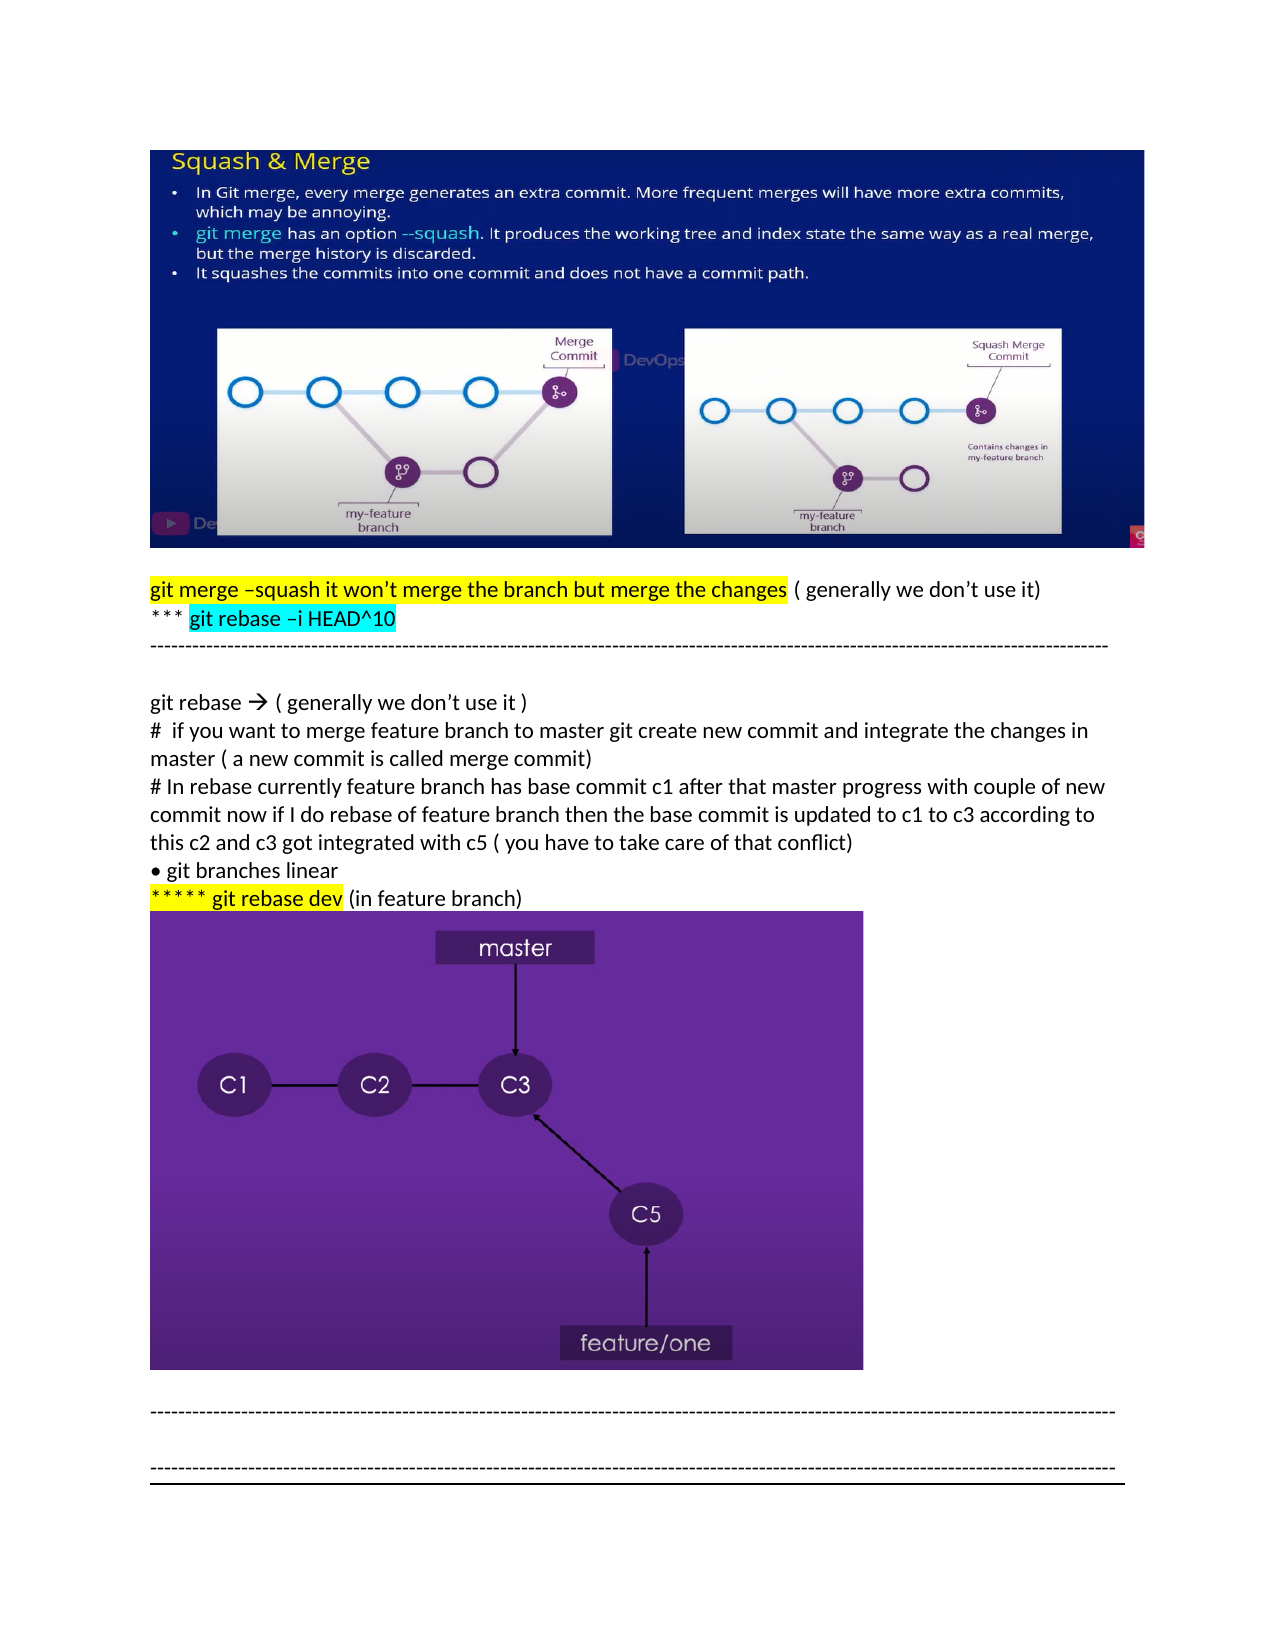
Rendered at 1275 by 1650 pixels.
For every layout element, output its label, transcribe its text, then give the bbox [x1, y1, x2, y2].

text • git branches linear [150, 856, 1125, 884]
text *** git rebase –i HEAD^10 [150, 604, 1125, 632]
text ------------------------------------------------------------------------------------------------------------------------------------------ [150, 1397, 1125, 1425]
text # if you want to merge feature branch to master git create new commit and integrate the changes in master ( a new commit is called merge commit) [150, 716, 1125, 772]
text ***** git rebase dev (in feature branch) [150, 884, 1125, 912]
text ----------------------------------------------------------------------------------------------------------------------------------------- [150, 632, 1125, 660]
text ------------------------------------------------------------------------------------------------------------------------------------------ [150, 1453, 1125, 1483]
text git rebase  ( generally we don’t use it ) [150, 688, 1125, 716]
text git merge –squash it won’t merge the branch but merge the changes ( generally we don’t use it) [150, 576, 1125, 604]
text # In rebase currently feature branch has base commit c1 after that master progress with couple of new commit now if I do rebase of feature branch then the base commit is updated to c1 to c3 according to this c2 and c3 got integrated with c5 ( you have to take care of that conflict) [150, 772, 1125, 856]
